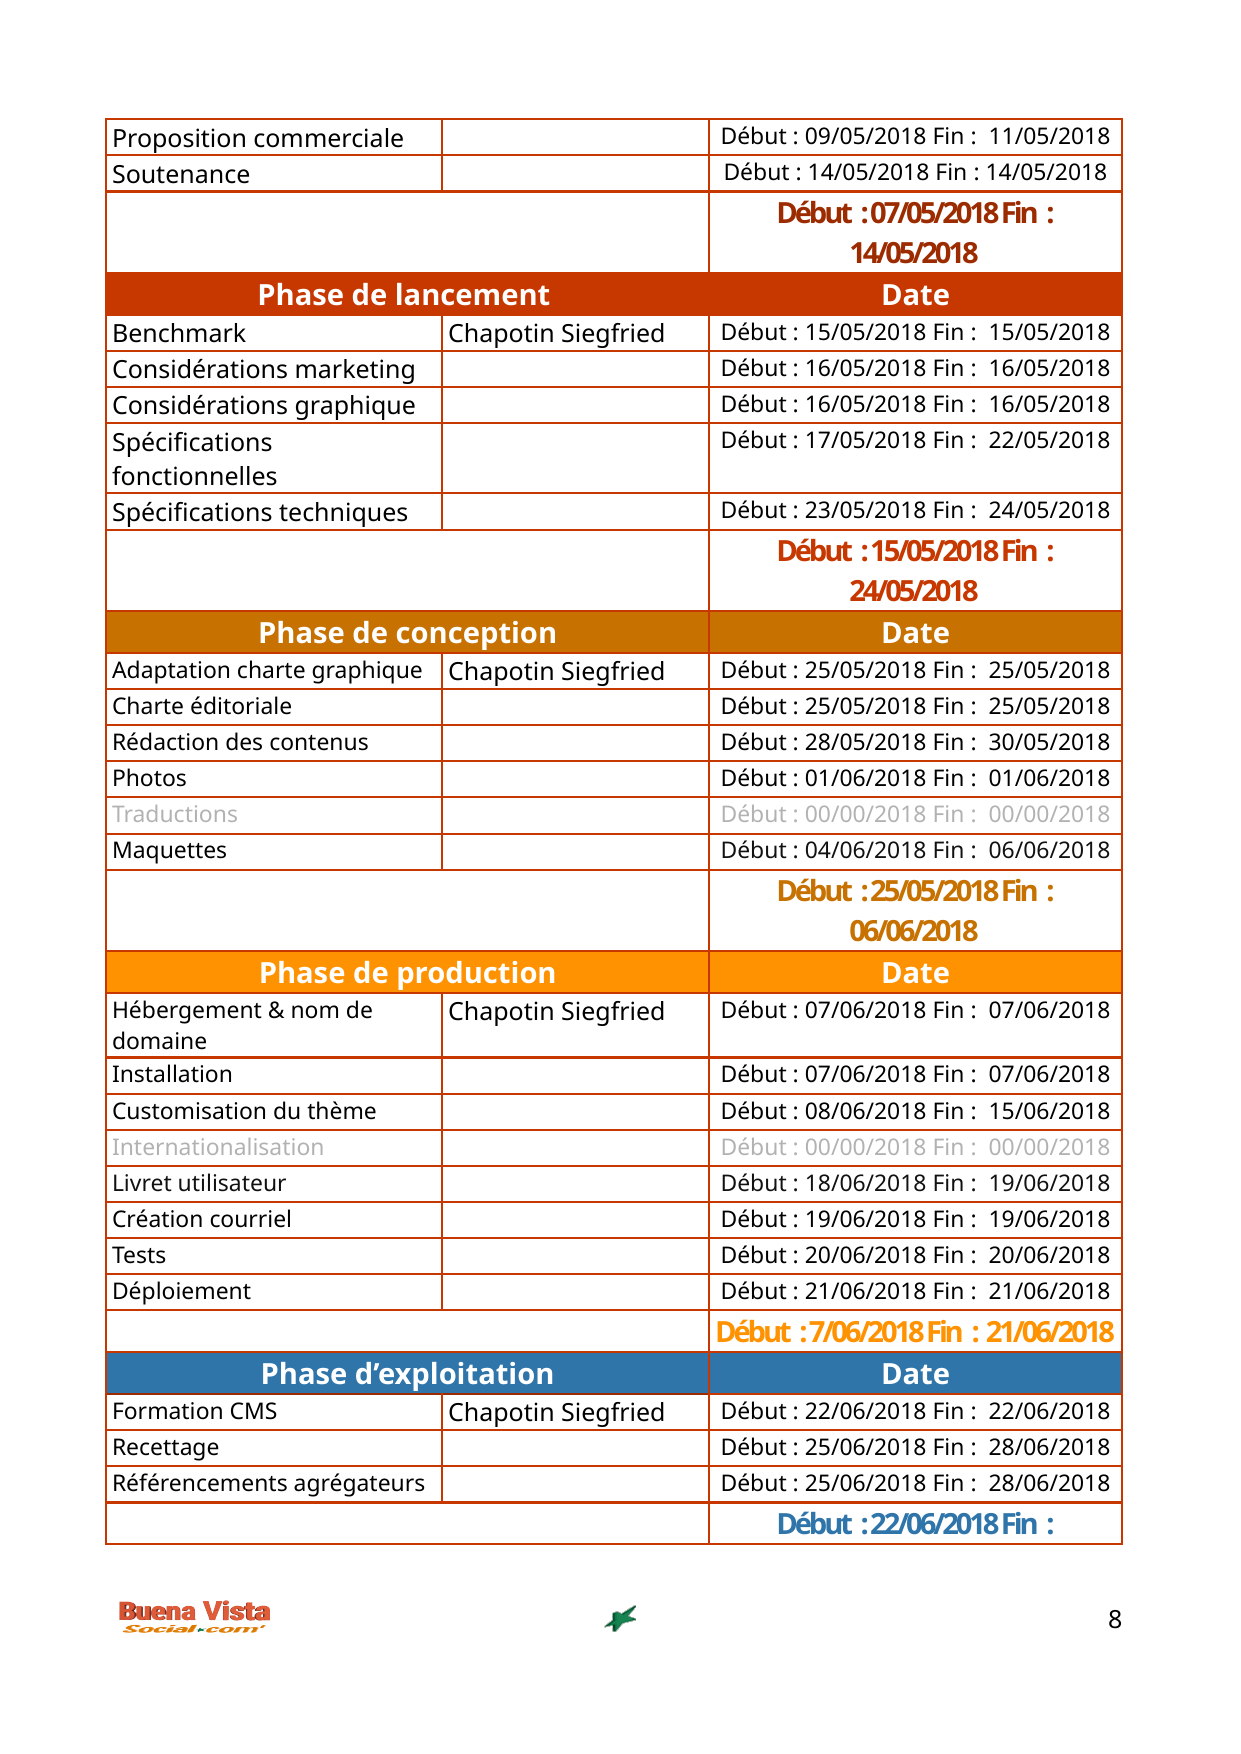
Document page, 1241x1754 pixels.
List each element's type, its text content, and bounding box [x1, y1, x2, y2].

table_cell Formation CMS [107, 1395, 441, 1429]
table_cell Début : 00/00/2018 Fin : 00/00/2018 [710, 1131, 1121, 1165]
table_cell Début : 09/05/2018 Fin : 11/05/2018 [710, 120, 1121, 154]
table_cell Début : 17/05/2018 Fin : 22/05/2018 [710, 424, 1121, 492]
table_cell [443, 1203, 708, 1237]
table_cell Considérations graphique [107, 388, 441, 422]
table_cell Recettage [107, 1431, 441, 1465]
table_cell Début : 23/05/2018 Fin : 24/05/2018 [710, 494, 1121, 528]
table_cell Début : 15/05/2018 Fin : 24/05/2018 [710, 531, 1121, 610]
table_cell Rédaction des contenus [107, 726, 441, 760]
table_cell [443, 352, 708, 386]
table_cell Chapotin Siegfried [443, 316, 708, 350]
table_cell Customisation du thème [107, 1095, 441, 1129]
table_cell Installation [107, 1059, 441, 1092]
table_cell Phase d’exploitation [107, 1353, 708, 1393]
table_cell [107, 1311, 708, 1351]
table_cell Phase de lancement [107, 274, 708, 314]
table_cell Début : 25/05/2018 Fin : 06/06/2018 [710, 871, 1121, 950]
table_cell Chapotin Siegfried [443, 1395, 708, 1429]
table_cell Date [710, 612, 1121, 652]
table_cell Début : 28/05/2018 Fin : 30/05/2018 [710, 726, 1121, 760]
table_cell Début : 25/05/2018 Fin : 25/05/2018 [710, 690, 1121, 724]
table_cell [443, 1059, 708, 1092]
table_cell Charte éditoriale [107, 690, 441, 724]
table_cell Spécifications techniques [107, 494, 441, 528]
table_cell Chapotin Siegfried [443, 654, 708, 688]
table_cell [107, 871, 708, 950]
table_cell Phase de conception [107, 612, 708, 652]
table_cell Début : 04/06/2018 Fin : 06/06/2018 [710, 835, 1121, 868]
table_cell Début : 25/06/2018 Fin : 28/06/2018 [710, 1467, 1121, 1501]
table_cell Création courriel [107, 1203, 441, 1237]
table_cell [443, 156, 708, 190]
table_cell [443, 1239, 708, 1273]
table_cell Hébergement & nom de domaine [107, 994, 441, 1056]
table_cell Début : 16/05/2018 Fin : 16/05/2018 [710, 352, 1121, 386]
table_cell Début : 22/06/2018 Fin : 22/06/2018 [710, 1395, 1121, 1429]
table_cell [107, 1504, 708, 1543]
picture [604, 1603, 636, 1636]
table_cell Référencements agrégateurs [107, 1467, 441, 1501]
table_cell Début : 7/06/2018 Fin : 21/06/2018 [710, 1311, 1121, 1351]
table_cell Déploiement [107, 1275, 441, 1309]
table_cell [443, 1095, 708, 1129]
table_cell [443, 1275, 708, 1309]
table_cell [443, 1131, 708, 1165]
table_cell Internationalisation [107, 1131, 441, 1165]
table_cell [443, 762, 708, 796]
table_cell Proposition commerciale [107, 120, 441, 154]
table_cell Photos [107, 762, 441, 796]
table_cell [107, 531, 708, 610]
table_cell Début : 18/06/2018 Fin : 19/06/2018 [710, 1167, 1121, 1201]
table_cell Soutenance [107, 156, 441, 190]
table_cell Phase de production [107, 952, 708, 992]
table_cell Début : 25/06/2018 Fin : 28/06/2018 [710, 1431, 1121, 1465]
table_cell [443, 424, 708, 492]
table_cell Livret utilisateur [107, 1167, 441, 1201]
table_cell Début : 22/06/2018 Fin : [710, 1504, 1121, 1543]
table_cell Début : 08/06/2018 Fin : 15/06/2018 [710, 1095, 1121, 1129]
table_cell Benchmark [107, 316, 441, 350]
table_cell Début : 25/05/2018 Fin : 25/05/2018 [710, 654, 1121, 688]
table_cell Considérations marketing [107, 352, 441, 386]
table_cell [107, 193, 708, 272]
table_cell [443, 388, 708, 422]
table_cell Date [710, 952, 1121, 992]
table_cell Début : 19/06/2018 Fin : 19/06/2018 [710, 1203, 1121, 1237]
table_cell Spécifications fonctionnelles [107, 424, 441, 492]
table_cell Date [710, 274, 1121, 314]
table_cell [443, 494, 708, 528]
table_cell Début : 07/05/2018 Fin : 14/05/2018 [710, 193, 1121, 272]
table_cell Début : 16/05/2018 Fin : 16/05/2018 [710, 388, 1121, 422]
table_cell [443, 1467, 708, 1501]
table_cell Début : 14/05/2018 Fin : 14/05/2018 [710, 156, 1121, 190]
table_cell Chapotin Siegfried [443, 994, 708, 1056]
table_cell Début : 21/06/2018 Fin : 21/06/2018 [710, 1275, 1121, 1309]
table_cell Début : 15/05/2018 Fin : 15/05/2018 [710, 316, 1121, 350]
table_cell Tests [107, 1239, 441, 1273]
table_cell [443, 835, 708, 868]
table_cell [443, 120, 708, 154]
table_cell Adaptation charte graphique [107, 654, 441, 688]
table_cell Début : 00/00/2018 Fin : 00/00/2018 [710, 798, 1121, 832]
table_cell Début : 07/06/2018 Fin : 07/06/2018 [710, 994, 1121, 1056]
table_cell Traductions [107, 798, 441, 832]
table_cell [443, 1167, 708, 1201]
picture [118, 1600, 271, 1637]
table_cell Début : 01/06/2018 Fin : 01/06/2018 [710, 762, 1121, 796]
table_cell [443, 690, 708, 724]
table_cell [443, 1431, 708, 1465]
table_cell Maquettes [107, 835, 441, 868]
table_cell Début : 20/06/2018 Fin : 20/06/2018 [710, 1239, 1121, 1273]
table_cell Date [710, 1353, 1121, 1393]
table_cell [443, 726, 708, 760]
table_cell [443, 798, 708, 832]
table_cell Début : 07/06/2018 Fin : 07/06/2018 [710, 1059, 1121, 1092]
